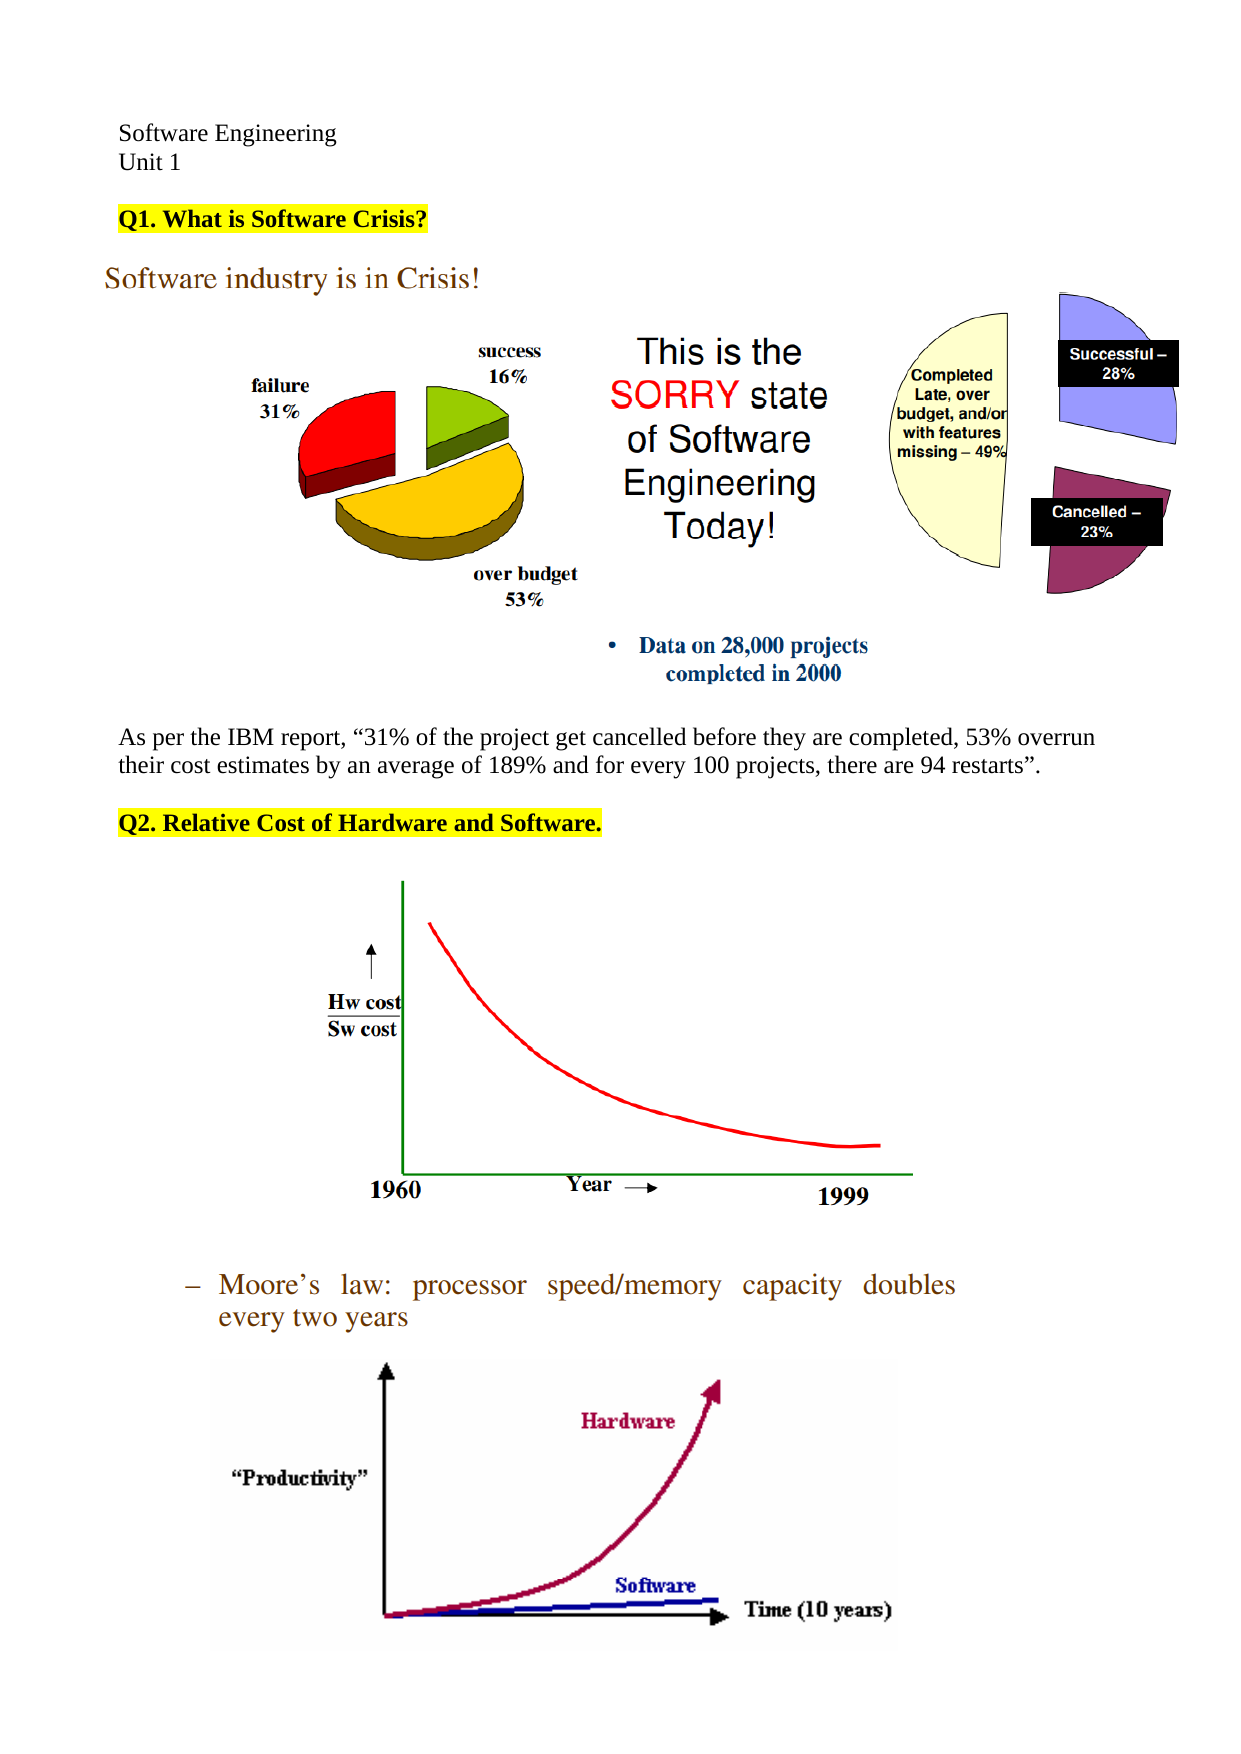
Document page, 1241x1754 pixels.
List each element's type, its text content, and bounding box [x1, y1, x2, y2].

text Software Engineering [118, 118, 1122, 147]
text As per the IBM report, “31% of the project get cancelled before they are completed, 53% overrun their cost estimates by an average of 189% and for every 100 projects, there are 94 restarts”. [118, 722, 1122, 779]
picture [598, 244, 1187, 694]
text Q1. What is Software Crisis? [118, 204, 1122, 233]
text Q2. Relative Cost of Hardware and Software. [118, 808, 1122, 837]
picture [322, 865, 919, 1206]
text Unit 1 [118, 147, 1122, 176]
picture [101, 262, 586, 622]
picture [183, 1258, 962, 1651]
